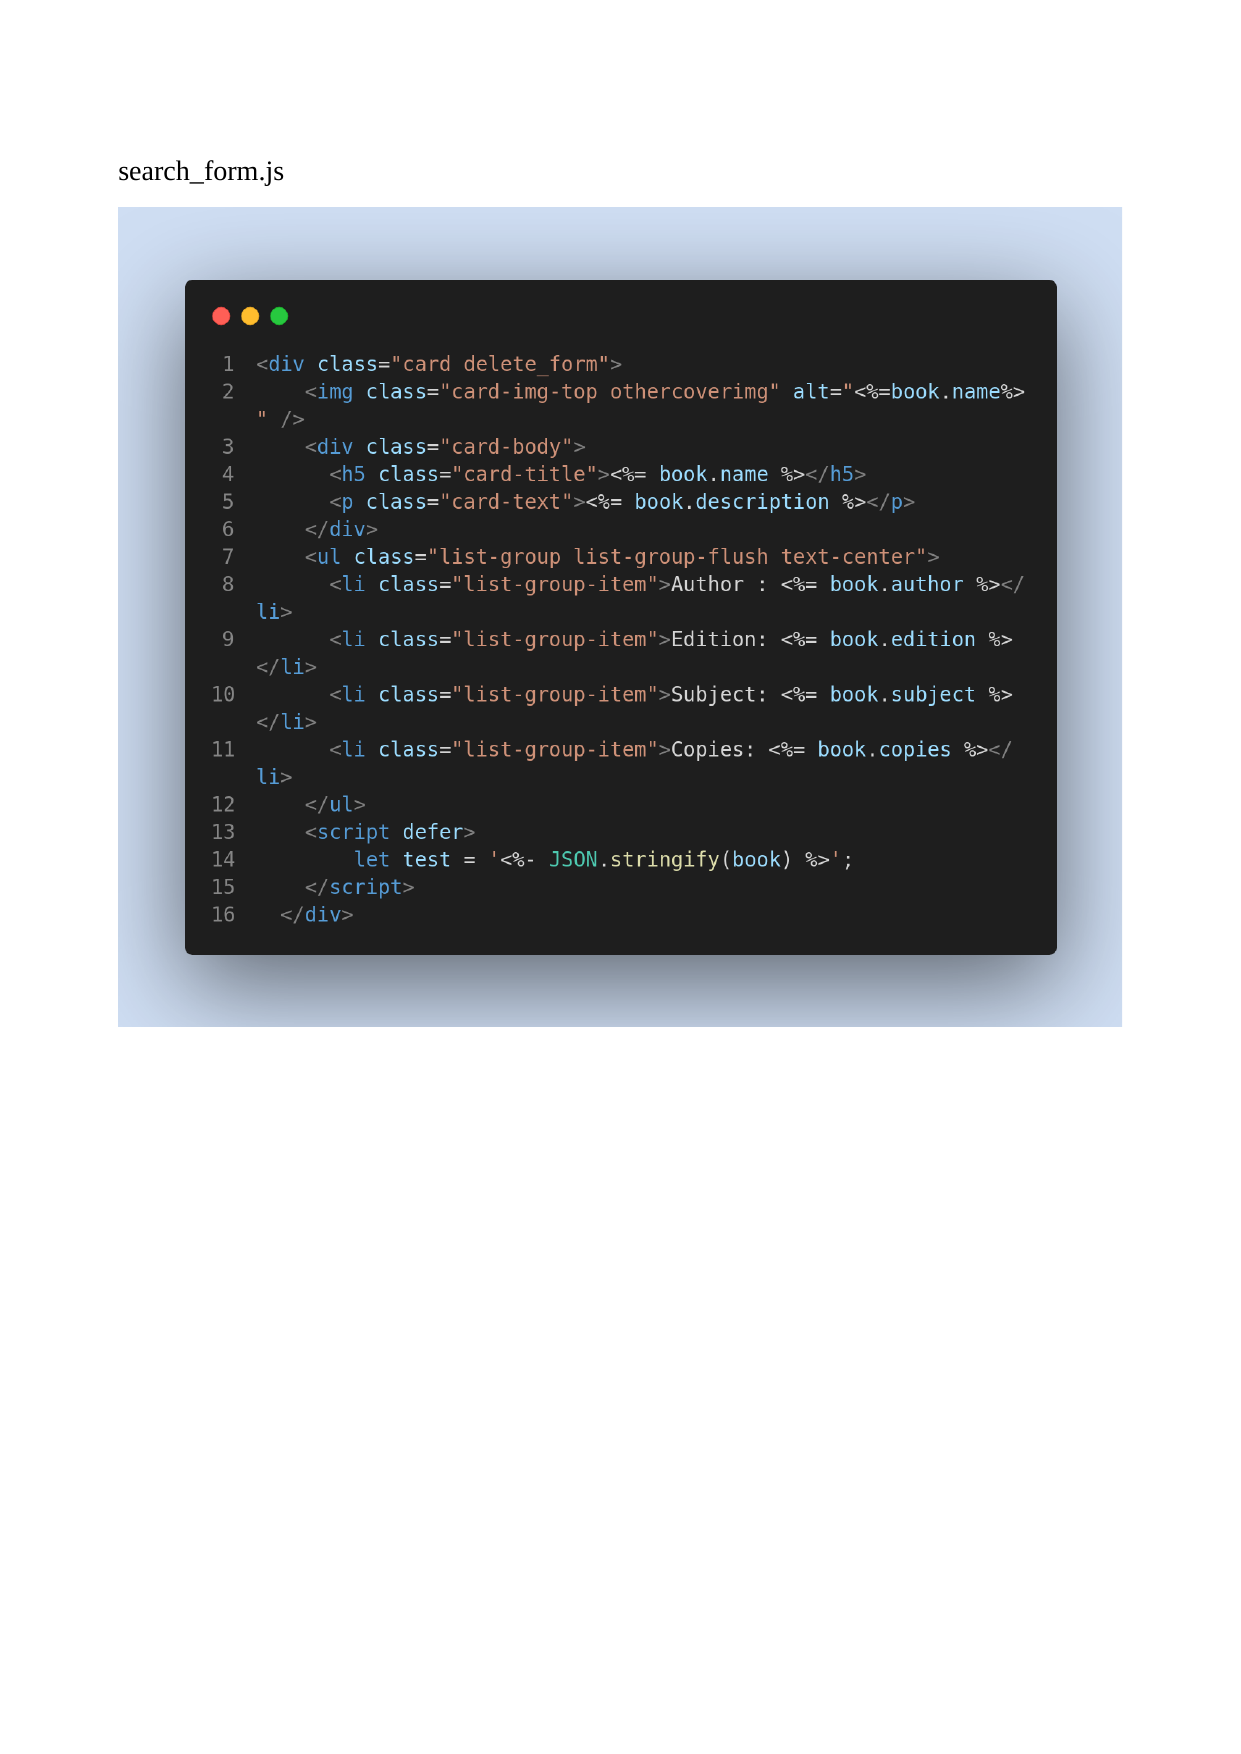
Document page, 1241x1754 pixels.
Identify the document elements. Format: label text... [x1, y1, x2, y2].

picture [118, 207, 1123, 1027]
text search_form.js [118, 154, 1122, 186]
